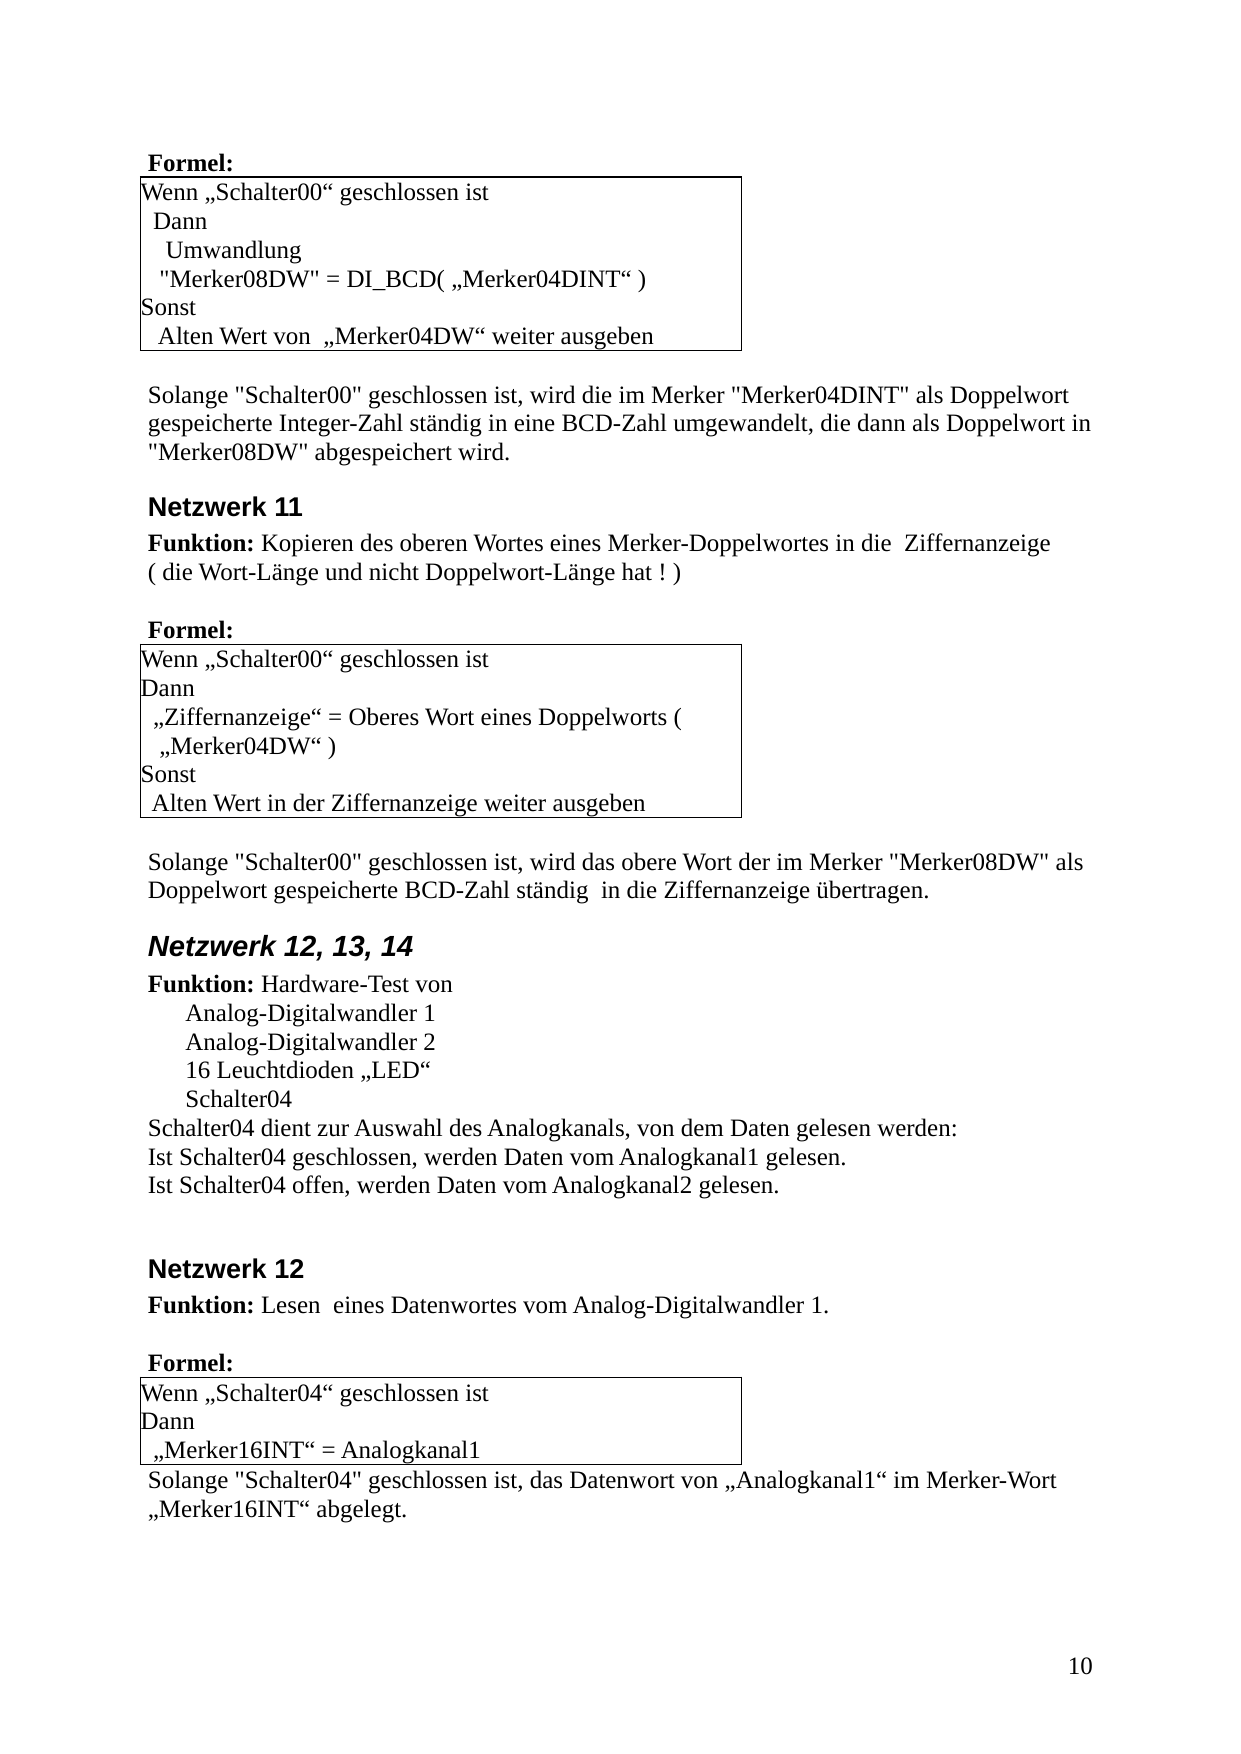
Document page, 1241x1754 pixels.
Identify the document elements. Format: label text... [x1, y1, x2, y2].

text Formel: [148, 148, 1093, 176]
text Formel: [148, 615, 1093, 643]
table_header Wenn „Schalter00“ geschlossen ist Dann „Ziffernanzeige“ = Oberes Wort eines Doppelworts ( „Merker04DW“ ) Sonst Alten Wert in der Ziffernanzeige weiter ausgeben [141, 645, 741, 817]
text Funktion: Lesen eines Datenwortes vom Analog-Digitalwandler 1. [148, 1290, 1093, 1319]
subtitle Netzwerk 12, 13, 14 [148, 929, 1093, 963]
table_header Wenn „Schalter04“ geschlossen ist Dann „Merker16INT“ = Analogkanal1 [141, 1378, 741, 1464]
table_header Wenn „Schalter00“ geschlossen ist Dann Umwandlung "Merker08DW" = DI_BCD( „Merker04DINT“ ) Sonst Alten Wert von „Merker04DW“ weiter ausgeben [141, 178, 741, 350]
text Ist Schalter04 offen, werden Daten vom Analogkanal2 gelesen. [148, 1170, 1093, 1199]
text Formel: [148, 1348, 1093, 1377]
text Funktion: Kopieren des oberen Wortes eines Merker-Doppelwortes in die Ziffernanzeige ( die Wort-Länge und nicht Doppelwort-Länge hat ! ) [148, 528, 1093, 586]
text Schalter04 dient zur Auswahl des Analogkanals, von dem Daten gelesen werden: [148, 1113, 1093, 1142]
list Analog-Digitalwandler 1 [148, 998, 1093, 1027]
text Funktion: Hardware-Test von [148, 969, 1093, 998]
text Solange "Schalter04" geschlossen ist, das Datenwort von „Analogkanal1“ im Merker-Wort „Merker16INT“ abgelegt. [148, 1465, 1093, 1522]
subtitle Netzwerk 12 [148, 1253, 1093, 1284]
text Solange "Schalter00" geschlossen ist, wird das obere Wort der im Merker "Merker08DW" als Doppelwort gespeicherte BCD-Zahl ständig in die Ziffernanzeige übertragen. [148, 847, 1093, 904]
list Analog-Digitalwandler 2 [148, 1027, 1093, 1055]
list Schalter04 [148, 1084, 1093, 1113]
list 16 Leuchtdioden „LED“ [148, 1055, 1093, 1084]
subtitle Netzwerk 11 [148, 491, 1093, 522]
text Ist Schalter04 geschlossen, werden Daten vom Analogkanal1 gelesen. [148, 1142, 1093, 1170]
text Solange "Schalter00" geschlossen ist, wird die im Merker "Merker04DINT" als Doppelwort gespeicherte Integer-Zahl ständig in eine BCD-Zahl umgewandelt, die dann als Doppelwort in "Merker08DW" abgespeichert wird. [148, 380, 1093, 466]
